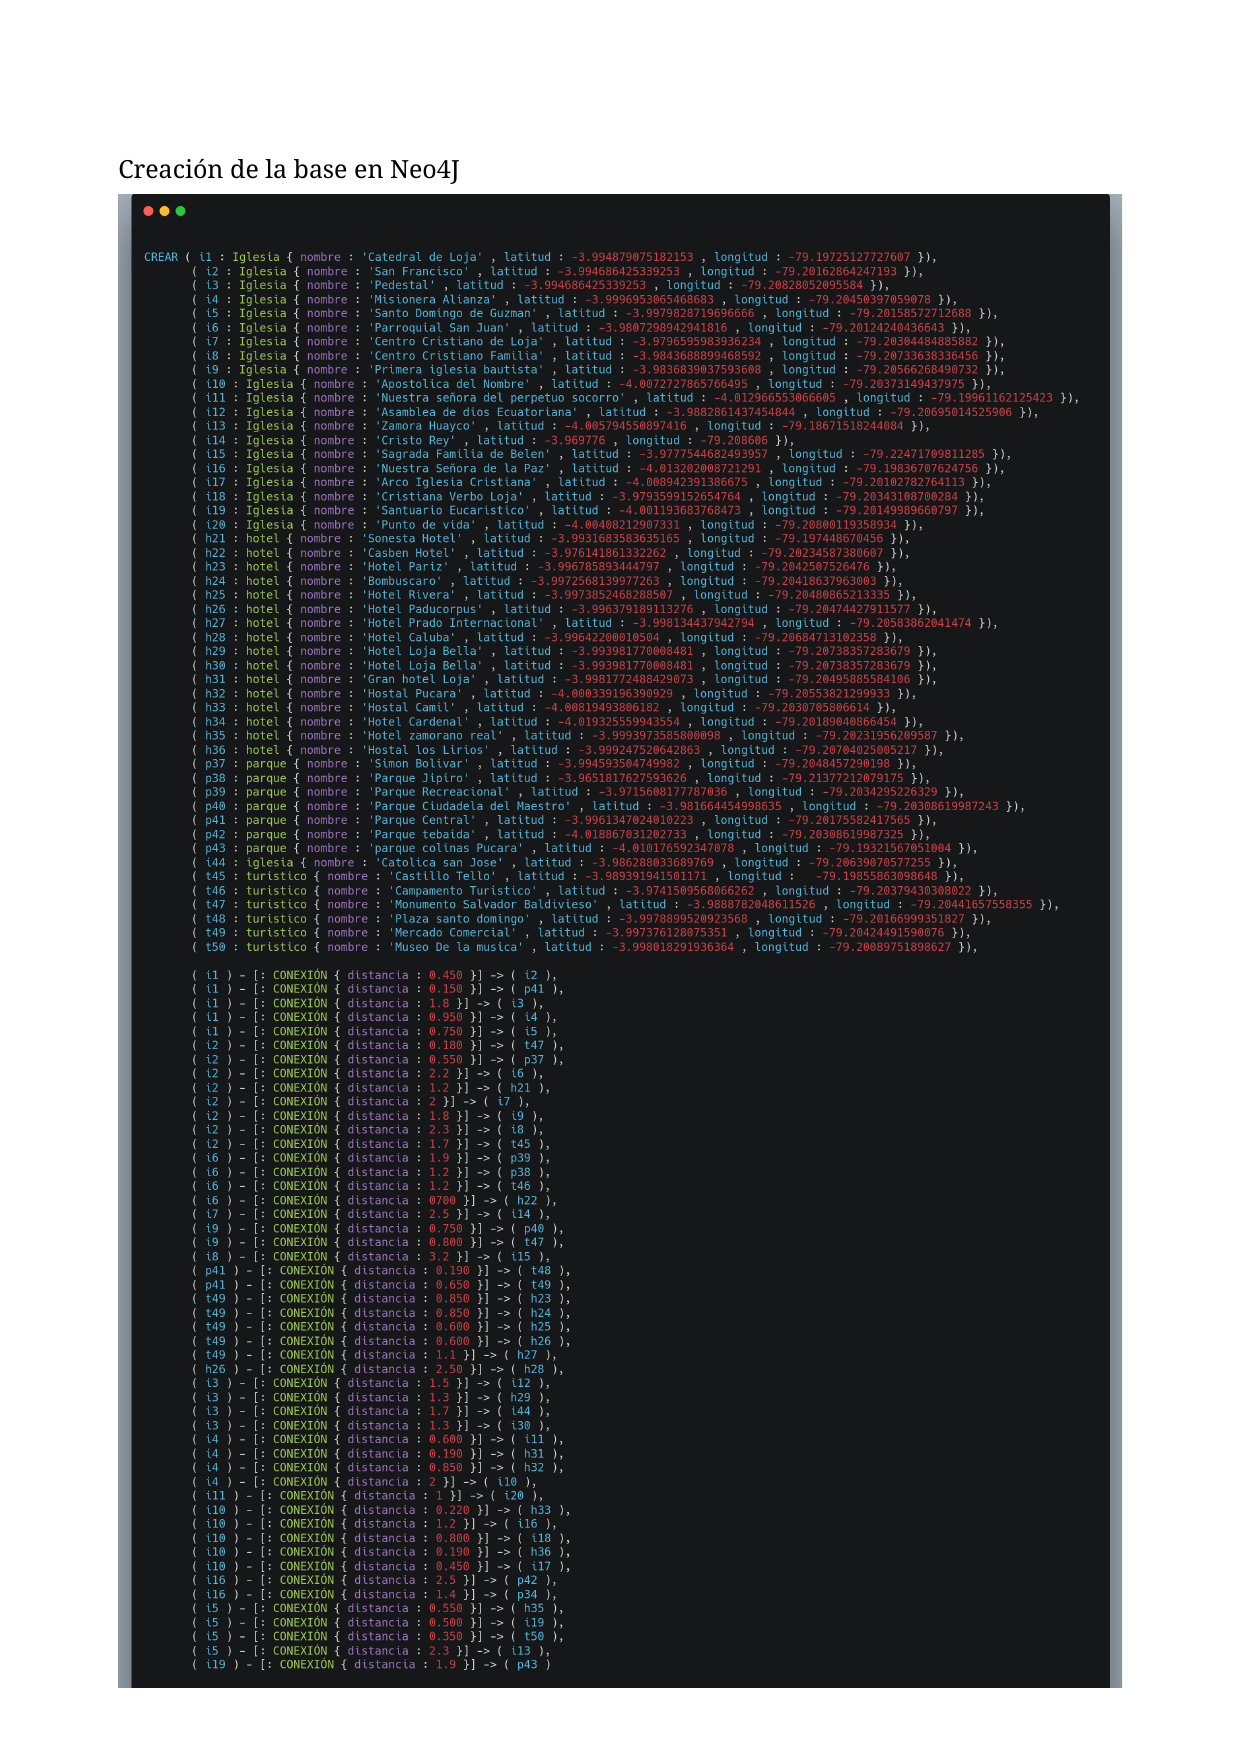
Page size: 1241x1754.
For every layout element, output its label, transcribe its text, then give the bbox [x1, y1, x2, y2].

text Creación de la base en Neo4J [118, 152, 1122, 186]
picture [118, 194, 1123, 1688]
